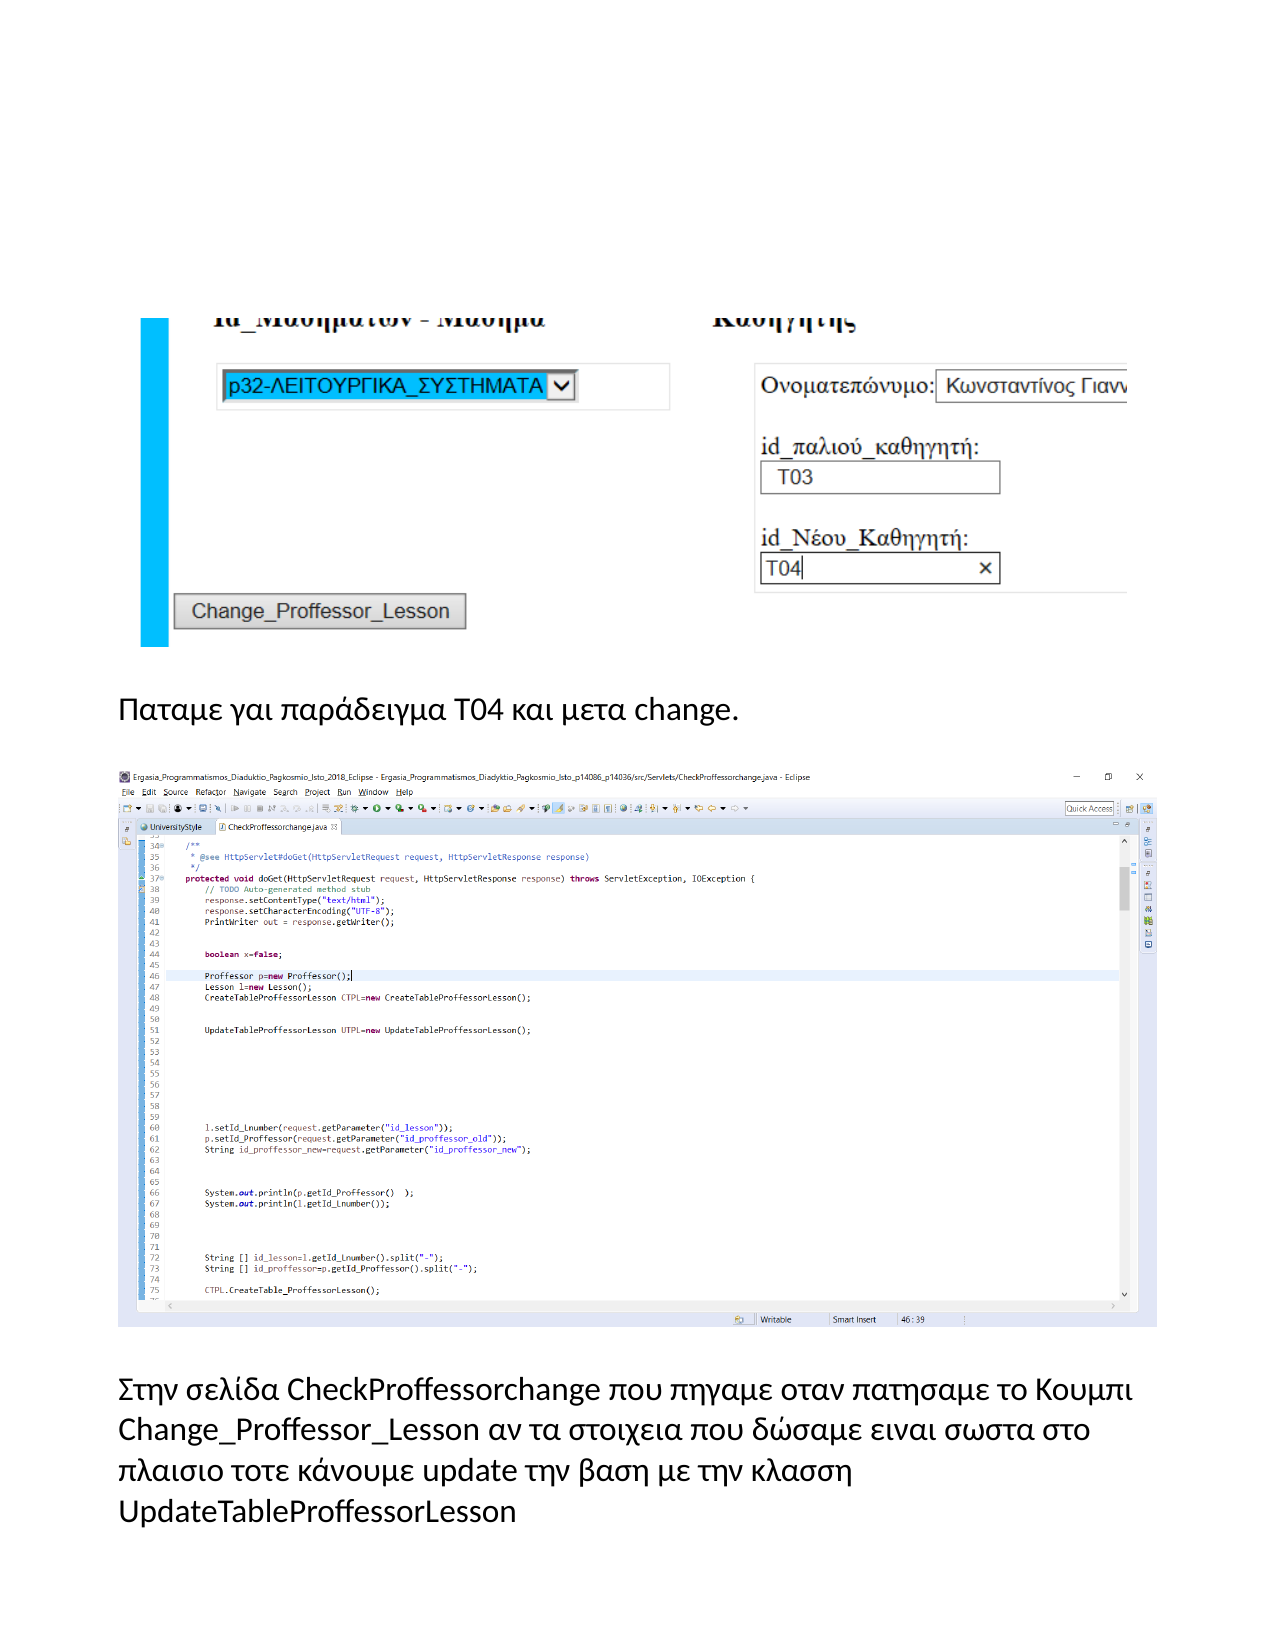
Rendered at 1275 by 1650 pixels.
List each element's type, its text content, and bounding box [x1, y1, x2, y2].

text Παταμε γαι παράδειγμα Τ04 και μετα change. [118, 688, 1157, 729]
picture [118, 769, 1157, 1327]
text Στην σελίδα CheckProffessorchange που πηγαμε οταν πατησαμε το Κουμπι Change_Proffessor_Lesson αν τα στοιχεια που δώσαμε ειναι σωστα στο πλαισιο τοτε κάνουμε update την βαση με την κλασση UpdateTableProffessorLesson [118, 1368, 1157, 1531]
picture [169, 318, 1127, 647]
